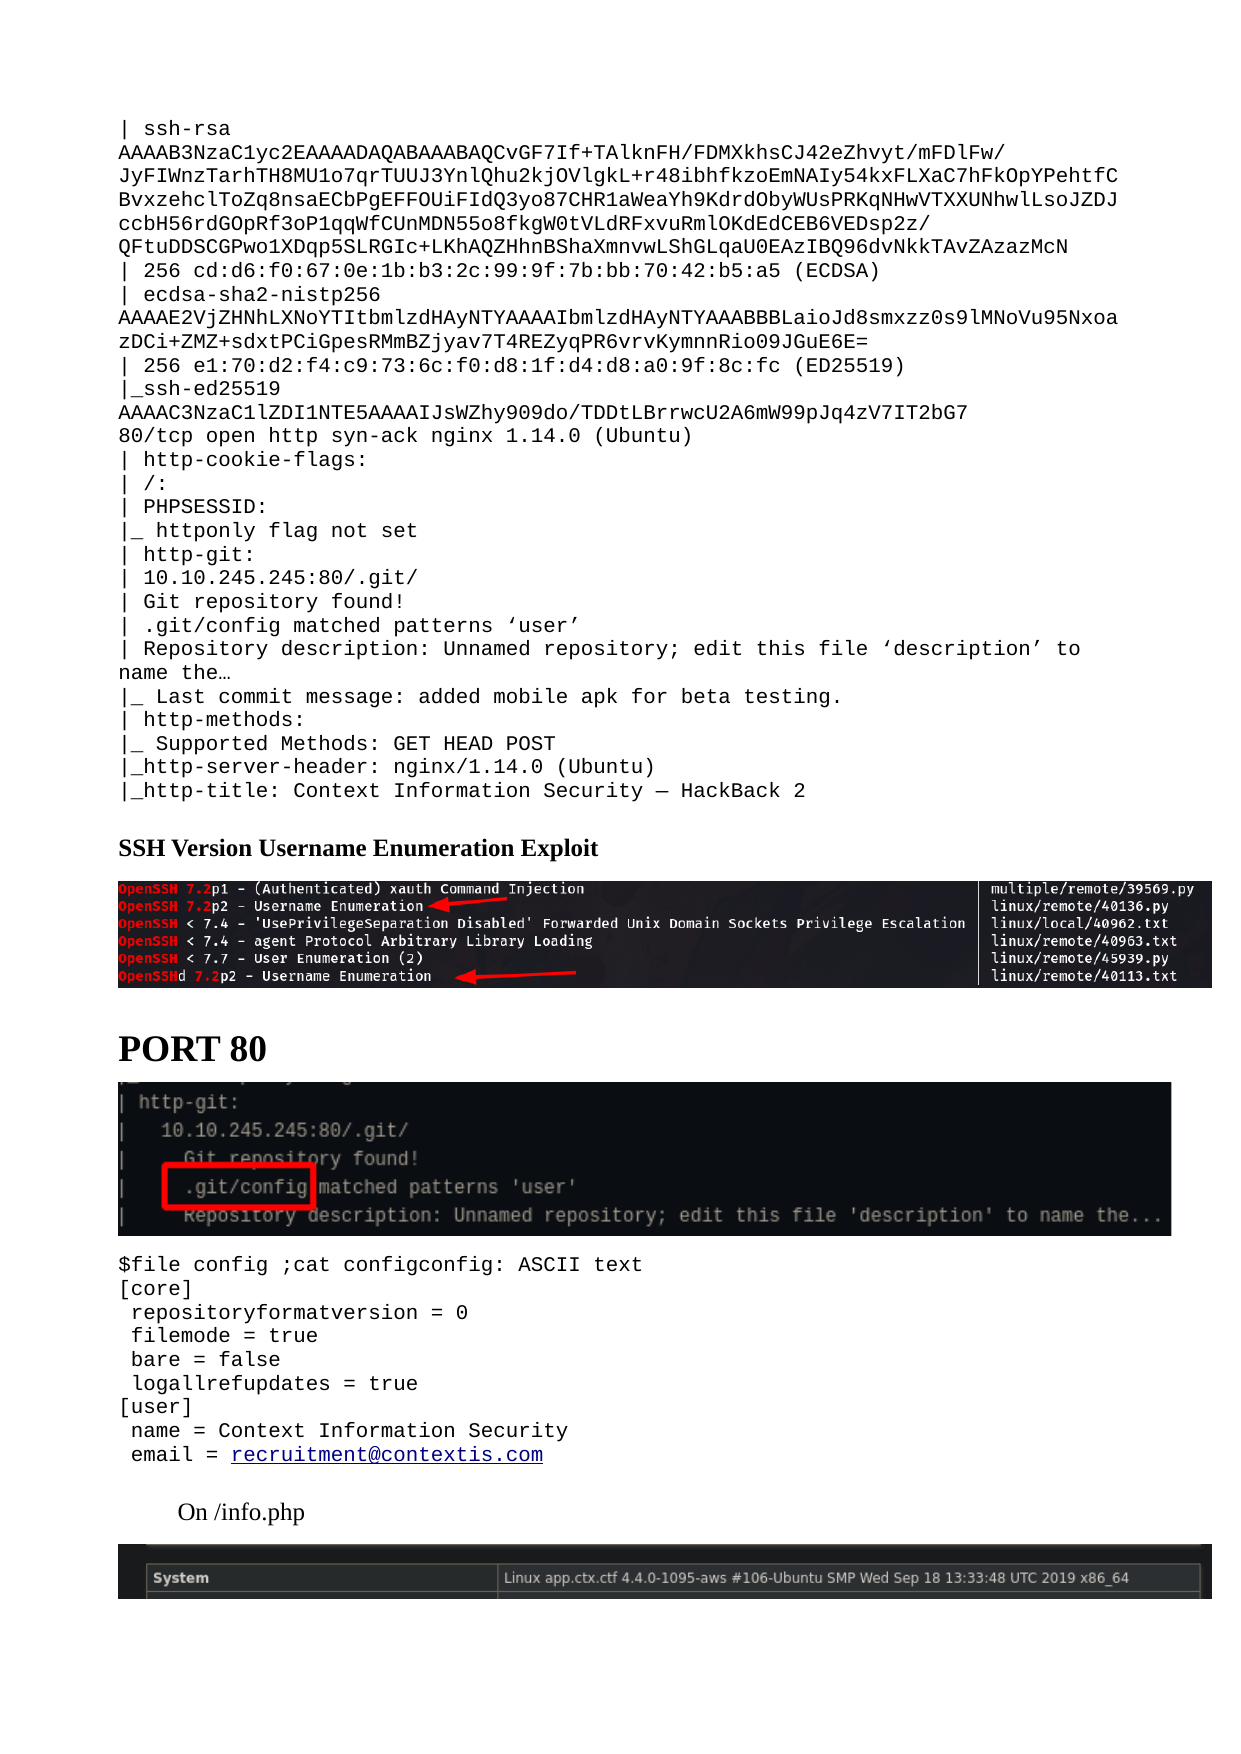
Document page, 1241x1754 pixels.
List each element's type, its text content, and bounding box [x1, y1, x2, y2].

text | http-git: [118, 544, 1122, 567]
picture [118, 1082, 1172, 1236]
picture [118, 1544, 1212, 1599]
text | 10.10.245.245:80/.git/ [118, 567, 1122, 591]
text | ecdsa-sha2-nistp256 AAAAE2VjZHNhLXNoYTItbmlzdHAyNTYAAAAIbmlzdHAyNTYAAABBBLaioJd8smxzz0s9lMNoVu95NxoazDCi+ZMZ+sdxtPCiGpesRMmBZjyav7T4REZyqPR6vrvKymnnRio09JGuE6E= [118, 284, 1122, 354]
text name = Context Information Security [118, 1420, 1122, 1444]
text | 256 cd:d6:f0:67:0e:1b:b3:2c:99:9f:7b:bb:70:42:b5:a5 (ECDSA) [118, 260, 1122, 284]
picture [118, 881, 1212, 988]
text |_ Last commit message: added mobile apk for beta testing. [118, 686, 1122, 709]
text |_http-title: Context Information Security — HackBack 2 [118, 780, 1122, 804]
text | http-methods: [118, 709, 1122, 733]
text |_http-server-header: nginx/1.14.0 (Ubuntu) [118, 757, 1122, 780]
text email = recruitment@contextis.com [118, 1444, 1122, 1467]
text $file config ;cat configconfig: ASCII text [118, 1254, 1122, 1278]
text |_ Supported Methods: GET HEAD POST [118, 733, 1122, 757]
text bare = false [118, 1349, 1122, 1373]
text | http-cookie-flags: [118, 449, 1122, 473]
text |_ httponly flag not set [118, 520, 1122, 544]
text filemode = true [118, 1325, 1122, 1349]
text On /info.php [177, 1497, 1063, 1526]
text SSH Version Username Enumeration Exploit [118, 833, 1122, 862]
text logallrefupdates = true [118, 1373, 1122, 1396]
text [user] [118, 1396, 1122, 1420]
text | /: [118, 473, 1122, 496]
text | 256 e1:70:d2:f4:c9:73:6c:f0:d8:1f:d4:d8:a0:9f:8c:fc (ED25519) [118, 354, 1122, 378]
text 80/tcp open http syn-ack nginx 1.14.0 (Ubuntu) [118, 426, 1122, 449]
subtitle PORT 80 [118, 1027, 1122, 1070]
text repositoryformatversion = 0 [118, 1302, 1122, 1325]
text [core] [118, 1278, 1122, 1302]
text | Git repository found! [118, 591, 1122, 615]
text |_ssh-ed25519 AAAAC3NzaC1lZDI1NTE5AAAAIJsWZhy909do/TDDtLBrrwcU2A6mW99pJq4zV7IT2bG7 [118, 378, 1122, 426]
text | PHPSESSID: [118, 496, 1122, 520]
text | ssh-rsa AAAAB3NzaC1yc2EAAAADAQABAAABAQCvGF7If+TAlknFH/FDMXkhsCJ42eZhvyt/mFDlFw/JyFIWnzTarhTH8MU1o7qrTUUJ3YnlQhu2kjOVlgkL+r48ibhfkzoEmNAIy54kxFLXaC7hFkOpYPehtfCBvxzehclToZq8nsaECbPgEFFOUiFIdQ3yo87CHR1aWeaYh9KdrdObyWUsPRKqNHwVTXXUNhwlLsoJZDJccbH56rdGOpRf3oP1qqWfCUnMDN55o8fkgW0tVLdRFxvuRmlOKdEdCEB6VEDsp2z/QFtuDDSCGPwo1XDqp5SLRGIc+LKhAQZHhnBShaXmnvwLShGLqaU0EAzIBQ96dvNkkTAvZAzazMcN [118, 118, 1122, 260]
text | .git/config matched patterns ‘user’ [118, 615, 1122, 638]
text | Repository description: Unnamed repository; edit this file ‘description’ to name the… [118, 638, 1122, 686]
